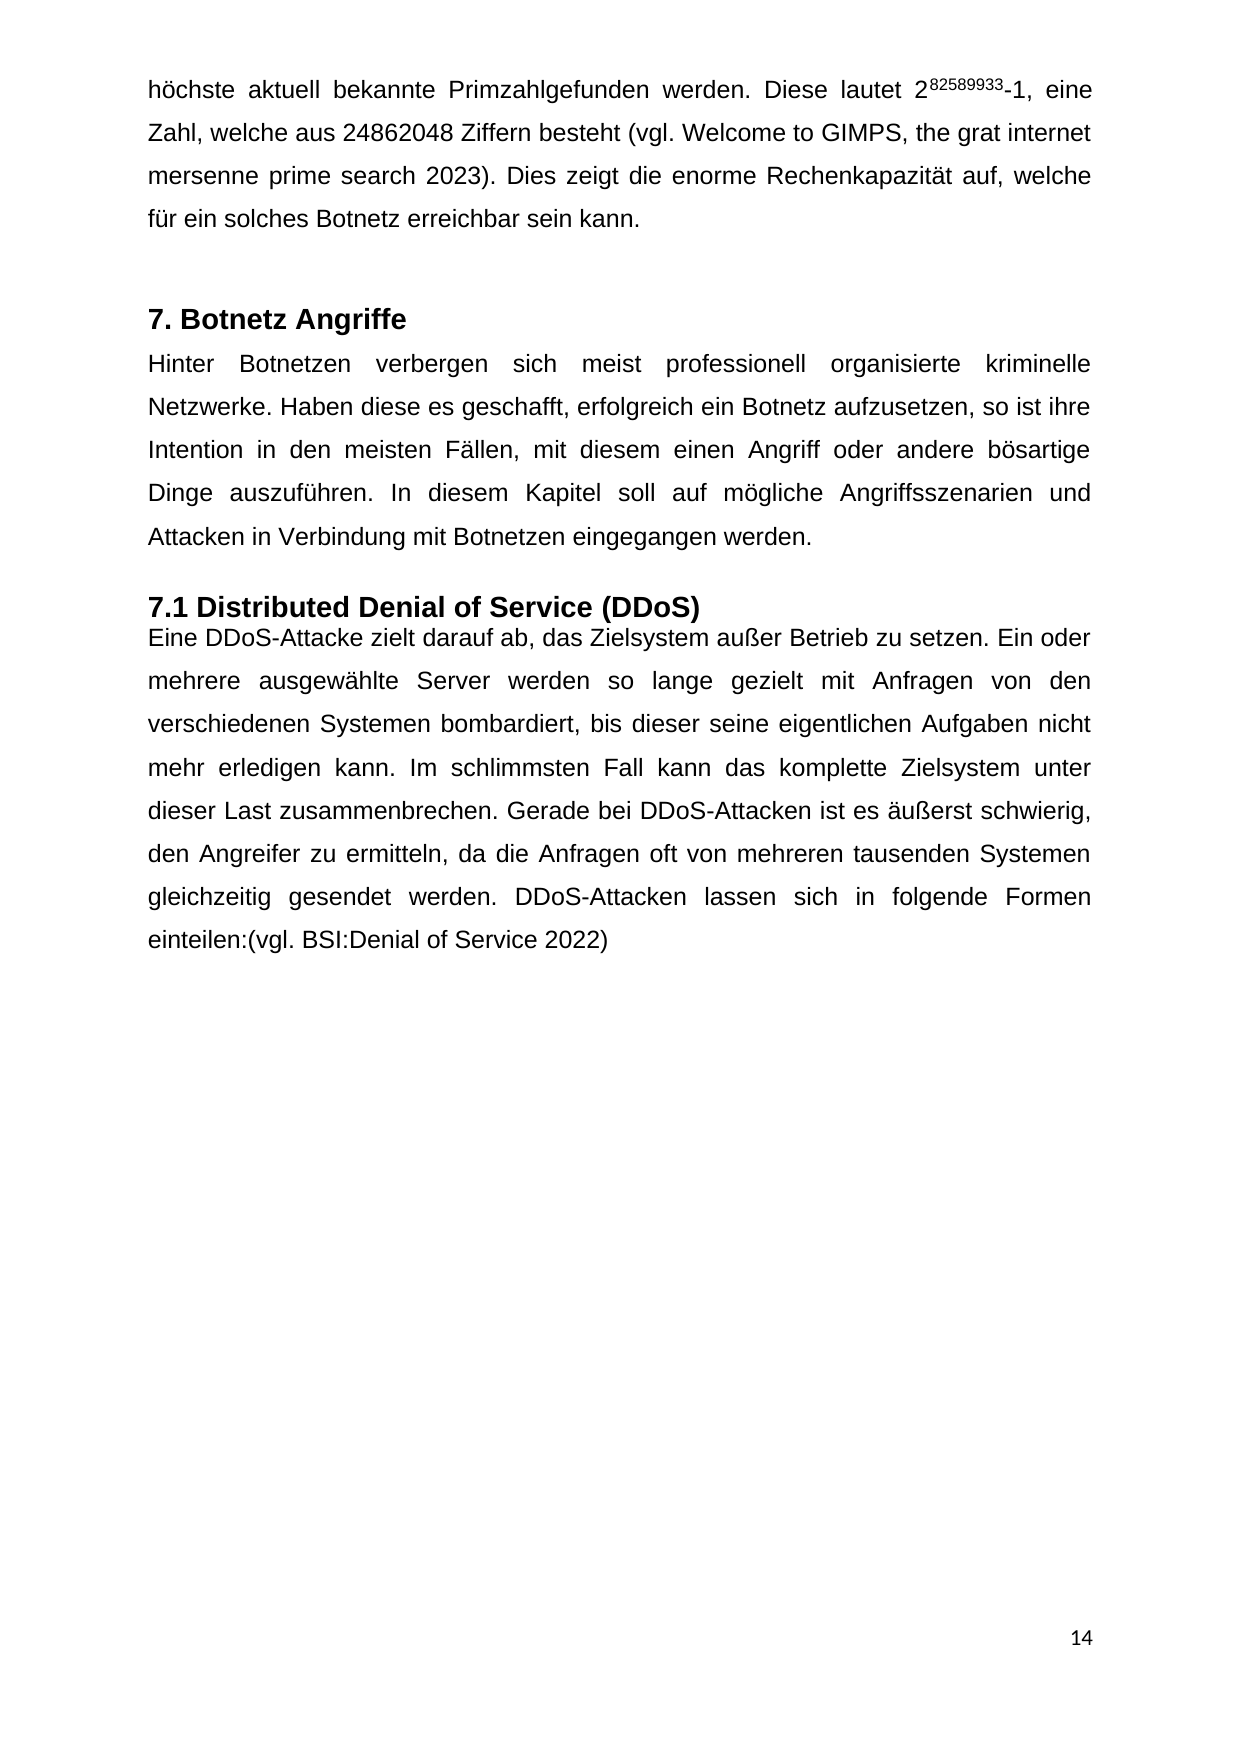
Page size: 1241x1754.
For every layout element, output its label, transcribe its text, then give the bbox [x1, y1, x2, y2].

text Eine DDoS-Attacke zielt darauf ab, das Zielsystem außer Betrieb zu setzen. Ein oder mehrere ausgewählte Server werden so lange gezielt mit Anfragen von den verschiedenen Systemen bombardiert, bis dieser seine eigentlichen Aufgaben nicht mehr erledigen kann. Im schlimmsten Fall kann das komplette Zielsystem unter dieser Last zusammenbrechen. Gerade bei DDoS-Attacken ist es äußerst schwierig, den Angreifer zu ermitteln, da die Anfragen oft von mehreren tausenden Systemen gleichzeitig gesendet werden. DDoS-Attacken lassen sich in folgende Formen einteilen:(vgl. BSI:Denial of Service 2022) [148, 623, 1093, 954]
text höchste aktuell bekannte Primzahlgefunden werden. Diese lautet 282589933-1, eine Zahl, welche aus 24862048 Ziffern besteht (vgl. Welcome to GIMPS, the grat internet mersenne prime search 2023). Dies zeigt die enorme Rechenkapazität auf, welche für ein solches Botnetz erreichbar sein kann. [148, 75, 1093, 233]
text Hinter Botnetzen verbergen sich meist professionell organisierte kriminelle Netzwerke. Haben diese es geschafft, erfolgreich ein Botnetz aufzusetzen, so ist ihre Intention in den meisten Fällen, mit diesem einen Angriff oder andere bösartige Dinge auszuführen. In diesem Kapitel soll auf mögliche Angriffsszenarien und Attacken in Verbindung mit Botnetzen eingegangen werden. [148, 349, 1093, 550]
subtitle 7.1 Distributed Denial of Service (DDoS) [148, 589, 1093, 623]
subtitle 7. Botnetz Angriffe [148, 302, 1093, 335]
